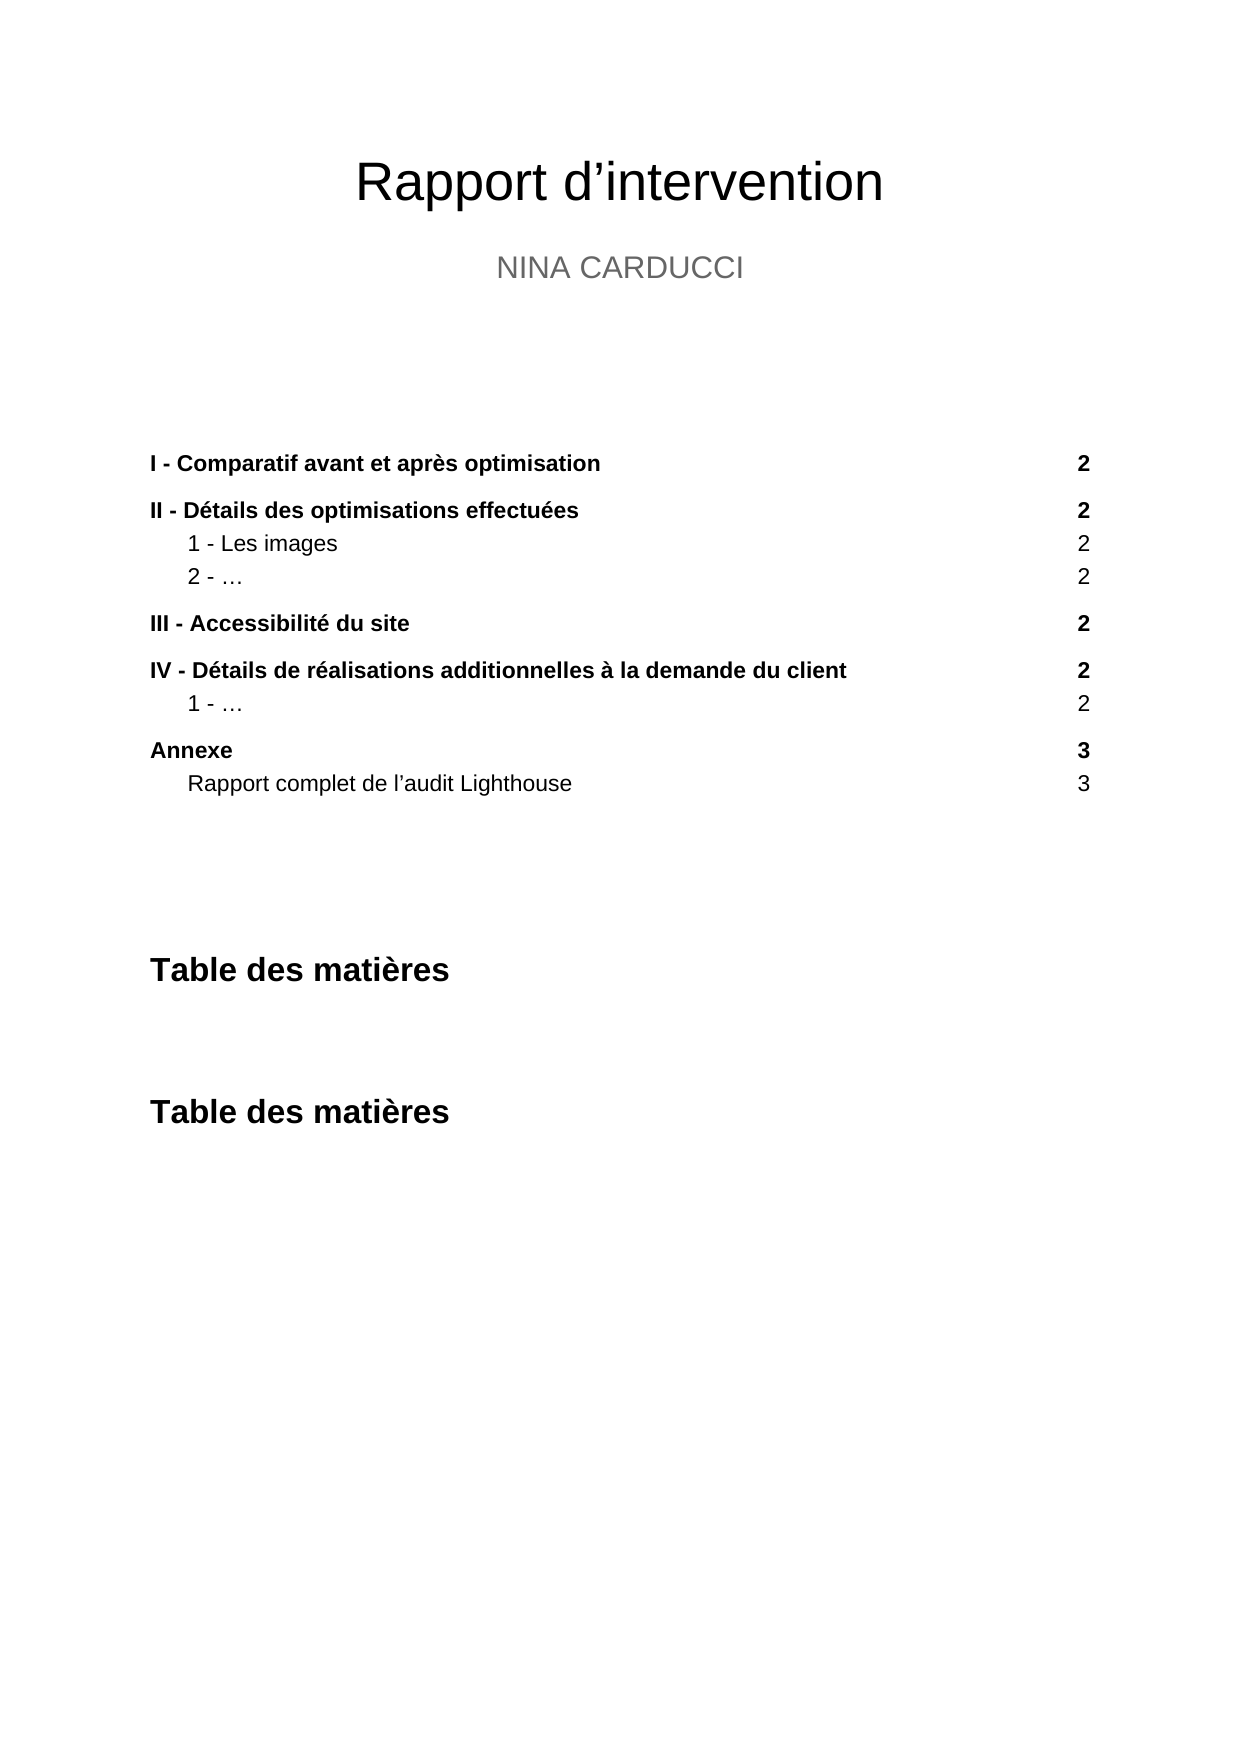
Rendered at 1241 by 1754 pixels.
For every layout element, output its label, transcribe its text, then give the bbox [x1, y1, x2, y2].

text 1 - … 2 [187, 690, 1090, 716]
text 2 - … 2 [187, 563, 1090, 589]
subtitle Table des matières [150, 1092, 1090, 1131]
text III - Accessibilité du site 2 [150, 610, 1090, 636]
text Rapport complet de l’audit Lighthouse 3 [187, 769, 1090, 796]
subtitle NINA CARDUCCI [150, 249, 1090, 285]
subtitle Table des matières [150, 950, 1090, 988]
title Rapport d’intervention [150, 150, 1090, 212]
text Annexe 3 [150, 737, 1090, 763]
text II - Détails des optimisations effectuées 2 [150, 497, 1090, 524]
text I - Comparatif avant et après optimisation 2 [150, 450, 1090, 477]
text IV - Détails de réalisations additionnelles à la demande du client 2 [150, 657, 1090, 683]
text 1 - Les images 2 [187, 530, 1090, 556]
